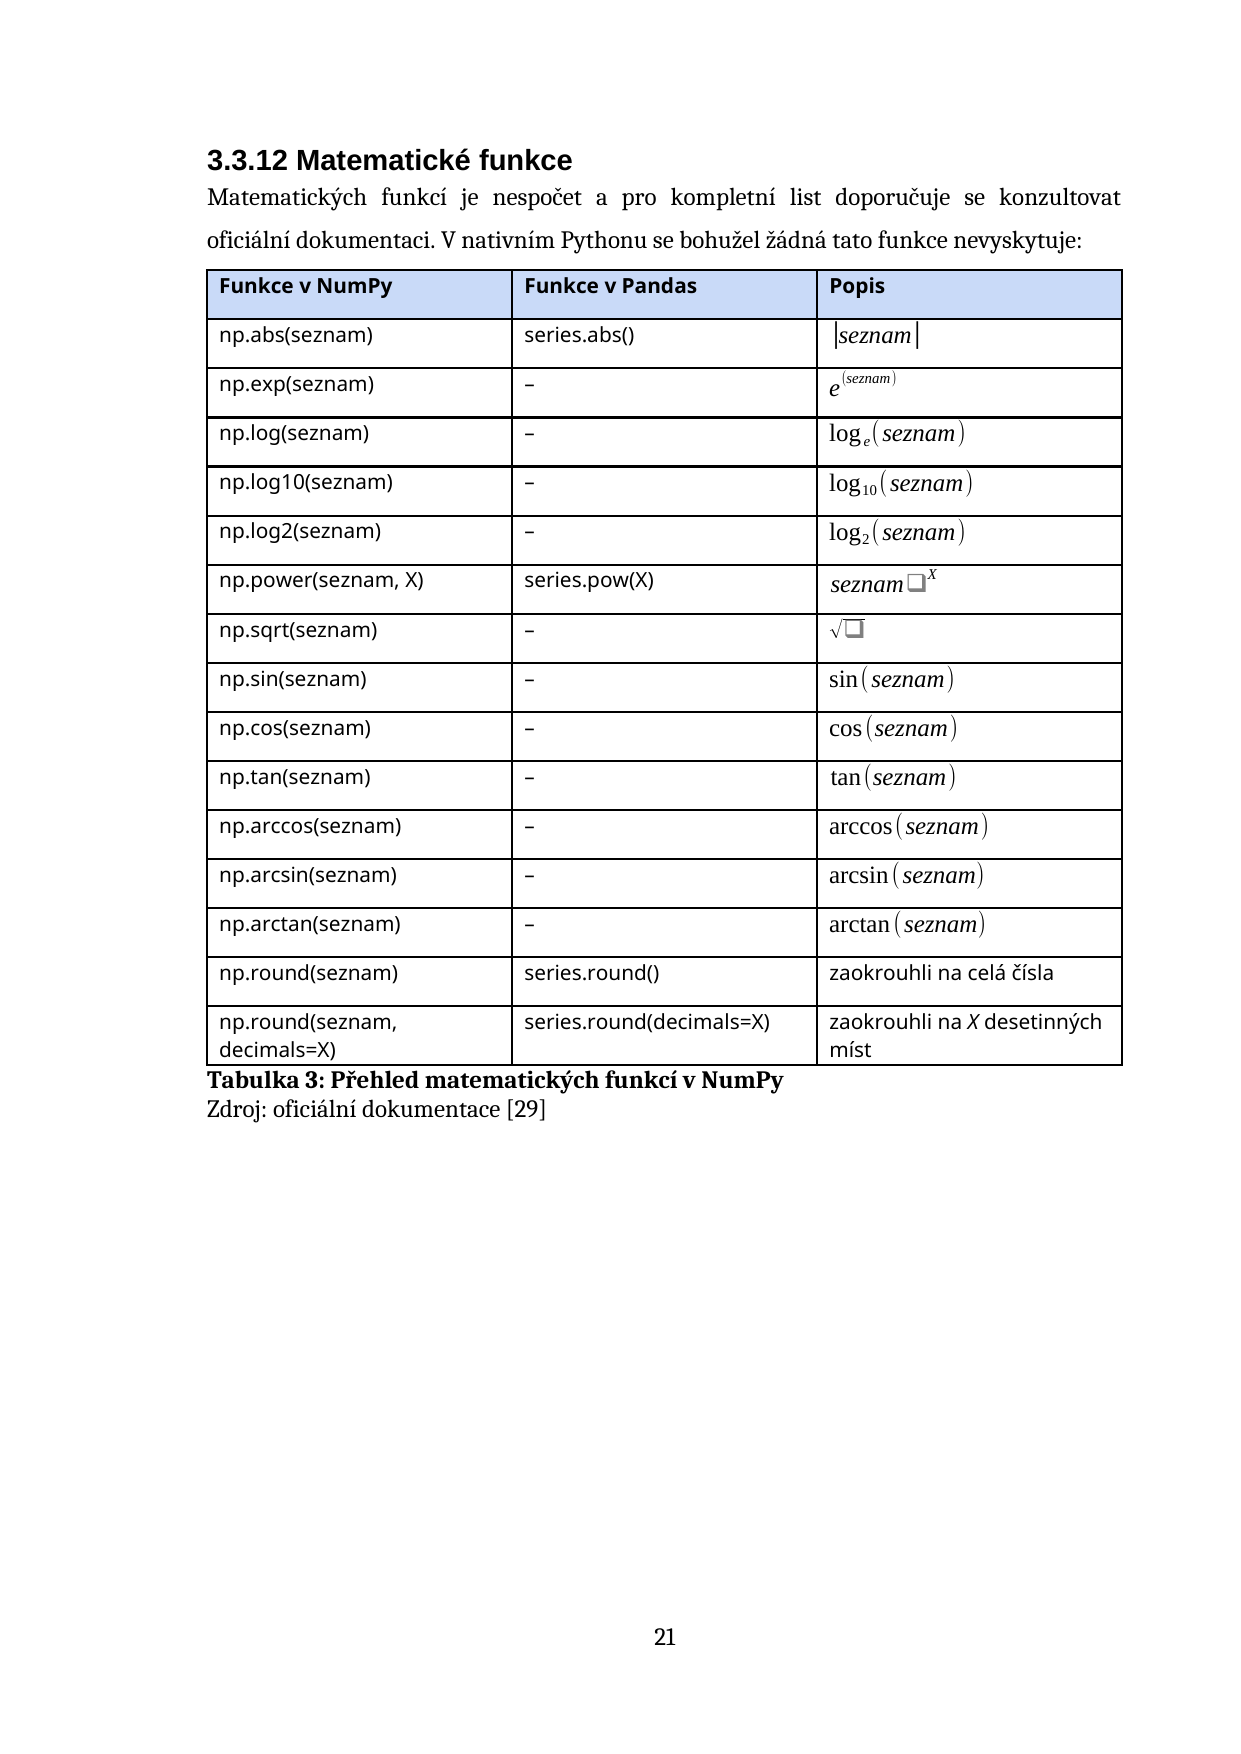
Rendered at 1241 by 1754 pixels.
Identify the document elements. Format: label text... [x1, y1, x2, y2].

table_cell – [513, 762, 816, 809]
table_cell – [513, 369, 816, 416]
table_cell np.exp(seznam) [208, 369, 511, 416]
table_cell np.sin(seznam) [208, 664, 511, 711]
table_cell np.log(seznam) [208, 419, 511, 465]
table_header Funkce v NumPy [208, 271, 511, 318]
table_cell [818, 664, 1121, 711]
table_cell [818, 369, 1121, 416]
table_cell np.tan(seznam) [208, 762, 511, 809]
table_cell [818, 860, 1121, 907]
table_cell – [513, 713, 816, 760]
table_cell [818, 909, 1121, 956]
table_cell [818, 615, 1121, 662]
subtitle 3.3.12 Matematické funkce [207, 143, 1122, 177]
table_cell [818, 517, 1121, 563]
table_cell – [513, 811, 816, 858]
table_cell [818, 811, 1121, 858]
table_cell np.abs(seznam) [208, 320, 511, 367]
table_cell np.arcsin(seznam) [208, 860, 511, 907]
table_cell np.arctan(seznam) [208, 909, 511, 956]
table_cell – [513, 664, 816, 711]
table_cell np.power(seznam, X) [208, 566, 511, 613]
table_cell – [513, 419, 816, 465]
table_cell [818, 762, 1121, 809]
table_cell series.round() [513, 958, 816, 1005]
table_cell np.round(seznam) [208, 958, 511, 1005]
table_cell [818, 713, 1121, 760]
table_cell – [513, 909, 816, 956]
text Zdroj: oficiální dokumentace [29] [207, 1095, 1122, 1124]
subtitle Tabulka 3: Přehled matematických funkcí v NumPy [207, 1066, 1122, 1095]
table_cell [818, 468, 1121, 514]
table_cell np.round(seznam, decimals=X) [208, 1007, 511, 1064]
table_cell np.log2(seznam) [208, 517, 511, 563]
table_cell series.round(decimals=X) [513, 1007, 816, 1064]
table_cell – [513, 615, 816, 662]
table_cell – [513, 517, 816, 563]
table_header Funkce v Pandas [513, 271, 816, 318]
table_cell zaokrouhli na celá čísla [818, 958, 1121, 1005]
table_cell zaokrouhli na X desetinných míst [818, 1007, 1121, 1064]
table_cell series.abs() [513, 320, 816, 367]
table_cell – [513, 860, 816, 907]
table_cell np.sqrt(seznam) [208, 615, 511, 662]
table_cell series.pow(X) [513, 566, 816, 613]
table_cell [818, 320, 1121, 367]
text Matematických funkcí je nespočet a pro kompletní list doporučuje se konzultovat oficiální dokumentaci. V nativním Pythonu se bohužel žádná tato funkce nevyskytuje: [207, 183, 1122, 255]
table_header Popis [818, 271, 1121, 318]
table_cell [818, 419, 1121, 465]
table_cell np.log10(seznam) [208, 468, 511, 514]
table_cell np.arccos(seznam) [208, 811, 511, 858]
table_cell [818, 566, 1121, 613]
table_cell np.cos(seznam) [208, 713, 511, 760]
table_cell – [513, 468, 816, 514]
